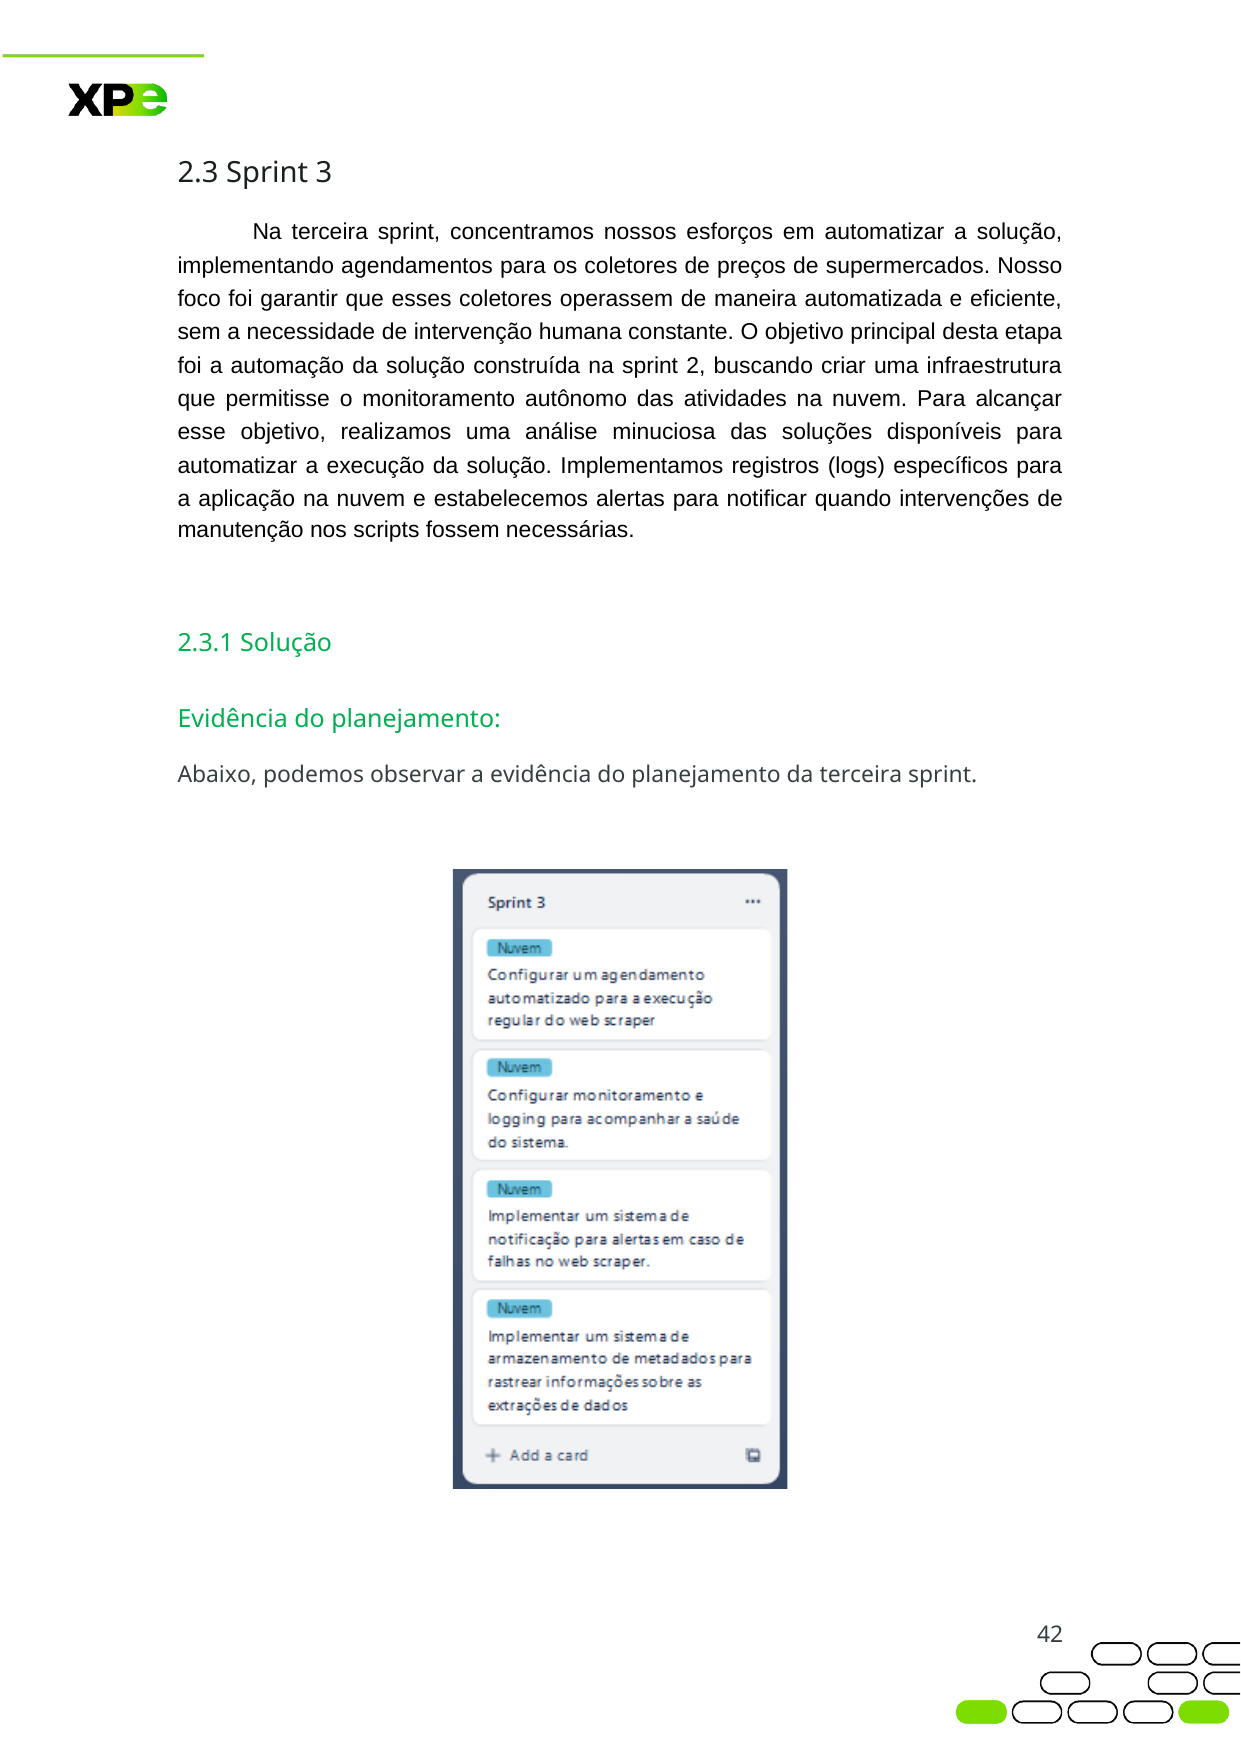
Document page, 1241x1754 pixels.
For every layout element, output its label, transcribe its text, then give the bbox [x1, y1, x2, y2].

picture [955, 1642, 1241, 1724]
text Na terceira sprint, concentramos nossos esforços em automatizar a solução, implementando agendamentos para os coletores de preços de supermercados. Nosso foco foi garantir que esses coletores operassem de maneira automatizada e eficiente, sem a necessidade de intervenção humana constante. O objetivo principal desta etapa foi a automação da solução construída na sprint 2, buscando criar uma infraestrutura que permitisse o monitoramento autônomo das atividades na nuvem. Para alcançar esse objetivo, realizamos uma análise minuciosa das soluções disponíveis para automatizar a execução da solução. Implementamos registros (logs) específicos para a aplicação na nuvem e estabelecemos alertas para notificar quando intervenções de manutenção nos scripts fossem necessárias. [177, 211, 1063, 544]
text Abaixo, podemos observar a evidência do planejamento da terceira sprint. [177, 756, 1063, 789]
picture [452, 869, 788, 1489]
picture [2, 51, 205, 148]
subtitle 2.3.1 Solução [177, 625, 1063, 659]
subtitle Evidência do planejamento: [177, 701, 1063, 735]
subtitle 2.3 Sprint 3 [177, 152, 1063, 191]
